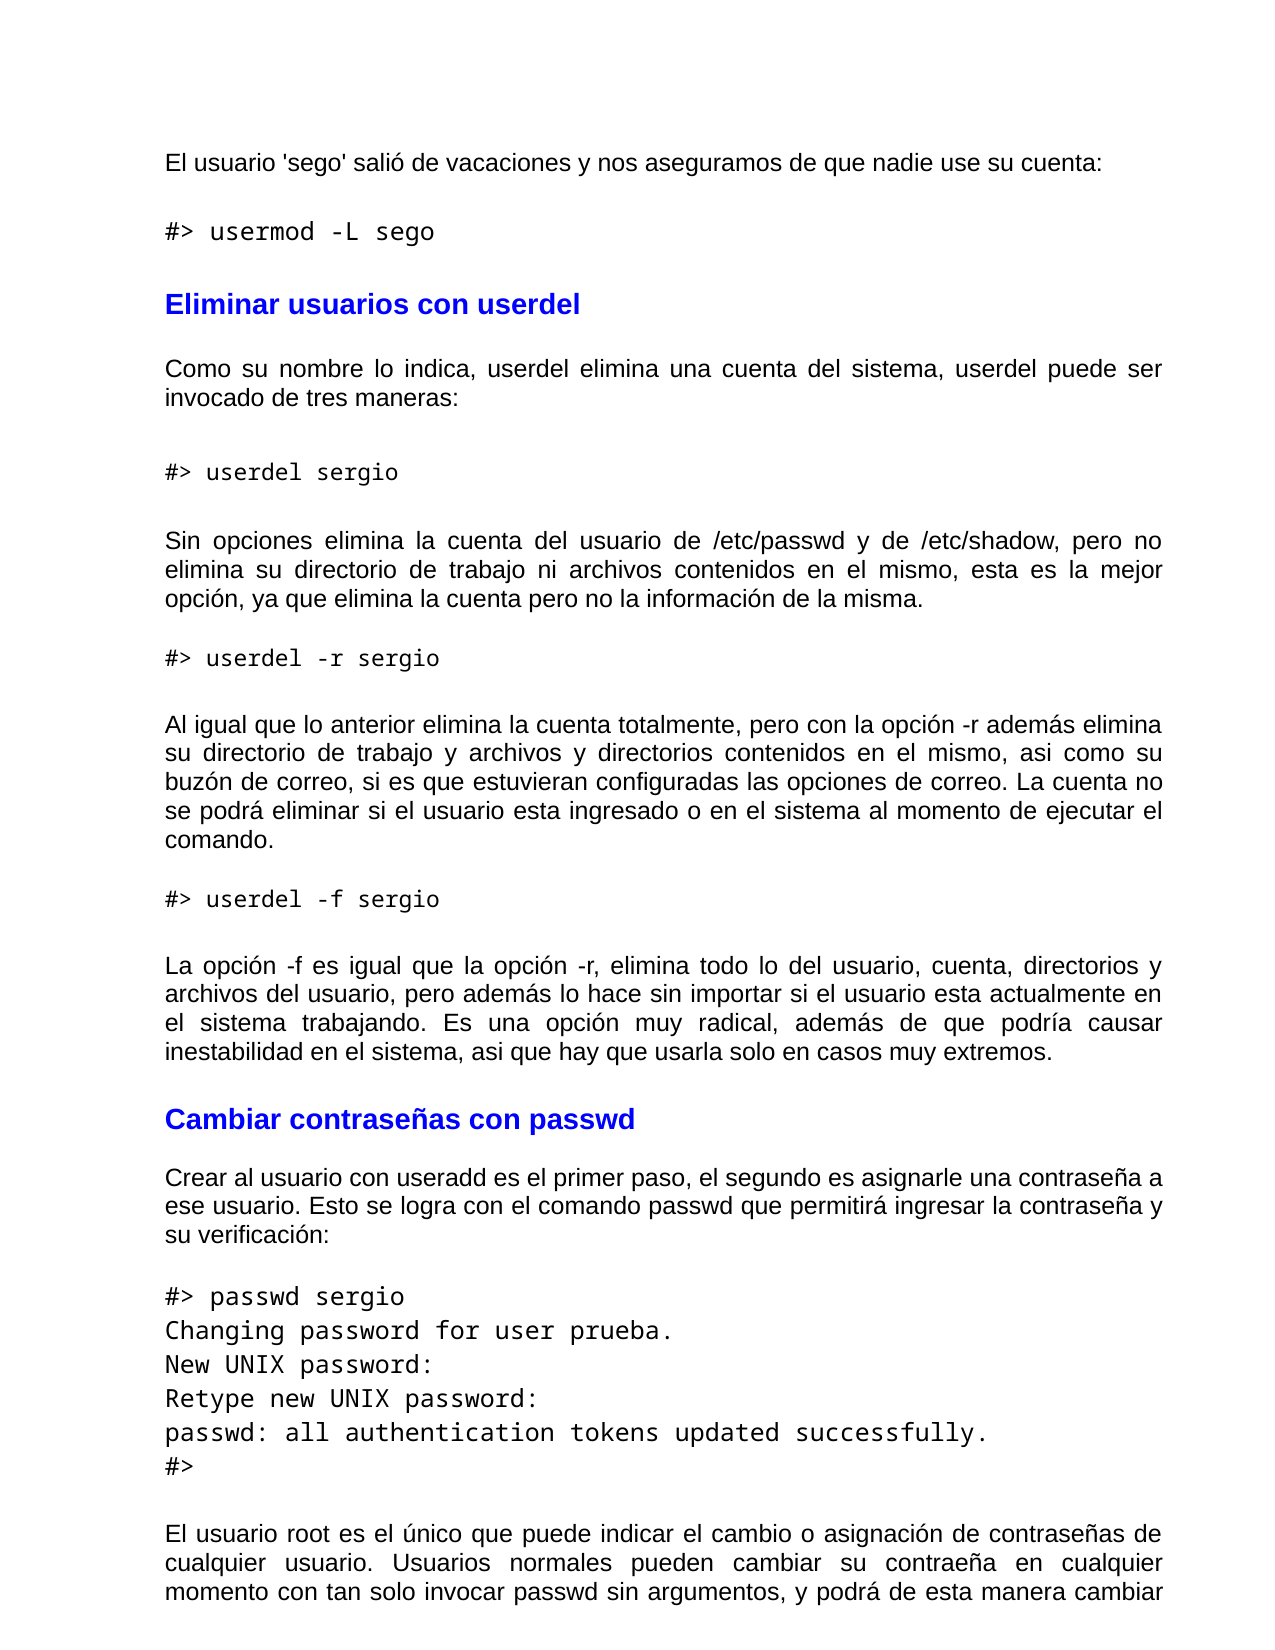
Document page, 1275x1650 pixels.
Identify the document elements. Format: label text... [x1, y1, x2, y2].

text passwd: all authentication tokens updated successfully. [164, 1414, 1164, 1448]
text La opción -f es igual que la opción -r, elimina todo lo del usuario, cuenta, directorios y archivos del usuario, pero además lo hace sin importar si el usuario esta actualmente en el sistema trabajando. Es una opción muy radical, además de que podría causar inestabilidad en el sistema, asi que hay que usarla solo en casos muy extremos. [164, 951, 1164, 1066]
text Changing password for user prueba. [164, 1312, 1164, 1346]
text #> usermod -L sego [164, 213, 1164, 247]
text #> userdel sergio [164, 456, 1164, 487]
text #> userdel -f sergio [164, 883, 1164, 914]
text Sin opciones elimina la cuenta del usuario de /etc/passwd y de /etc/shadow, pero no elimina su directorio de trabajo ni archivos contenidos en el mismo, esta es la mejor opción, ya que elimina la cuenta pero no la información de la misma. [164, 526, 1164, 612]
text Al igual que lo anterior elimina la cuenta totalmente, pero con la opción -r además elimina su directorio de trabajo y archivos y directorios contenidos en el mismo, asi como su buzón de correo, si es que estuvieran configuradas las opciones de correo. La cuenta no se podrá eliminar si el usuario esta ingresado o en el sistema al momento de ejecutar el comando. [164, 710, 1164, 853]
text Crear al usuario con useradd es el primer paso, el segundo es asignarle una contraseña a ese usuario. Esto se logra con el comando passwd que permitirá ingresar la contraseña y su verificación: [164, 1163, 1164, 1249]
subtitle Eliminar usuarios con userdel [164, 287, 1164, 321]
text #> [164, 1448, 1164, 1483]
text El usuario root es el único que puede indicar el cambio o asignación de contraseñas de cualquier usuario. Usuarios normales pueden cambiar su contraeña en cualquier momento con tan solo invocar passwd sin argumentos, y podrá de esta manera cambiar [164, 1519, 1164, 1605]
subtitle Cambiar contraseñas con passwd [164, 1102, 1164, 1136]
text Retype new UNIX password: [164, 1380, 1164, 1414]
text El usuario 'sego' salió de vacaciones y nos aseguramos de que nadie use su cuenta: [164, 148, 1164, 177]
text #> passwd sergio [164, 1278, 1164, 1312]
text New UNIX password: [164, 1346, 1164, 1380]
text Como su nombre lo indica, userdel elimina una cuenta del sistema, userdel puede ser invocado de tres maneras: [164, 354, 1164, 412]
text #> userdel -r sergio [164, 642, 1164, 673]
